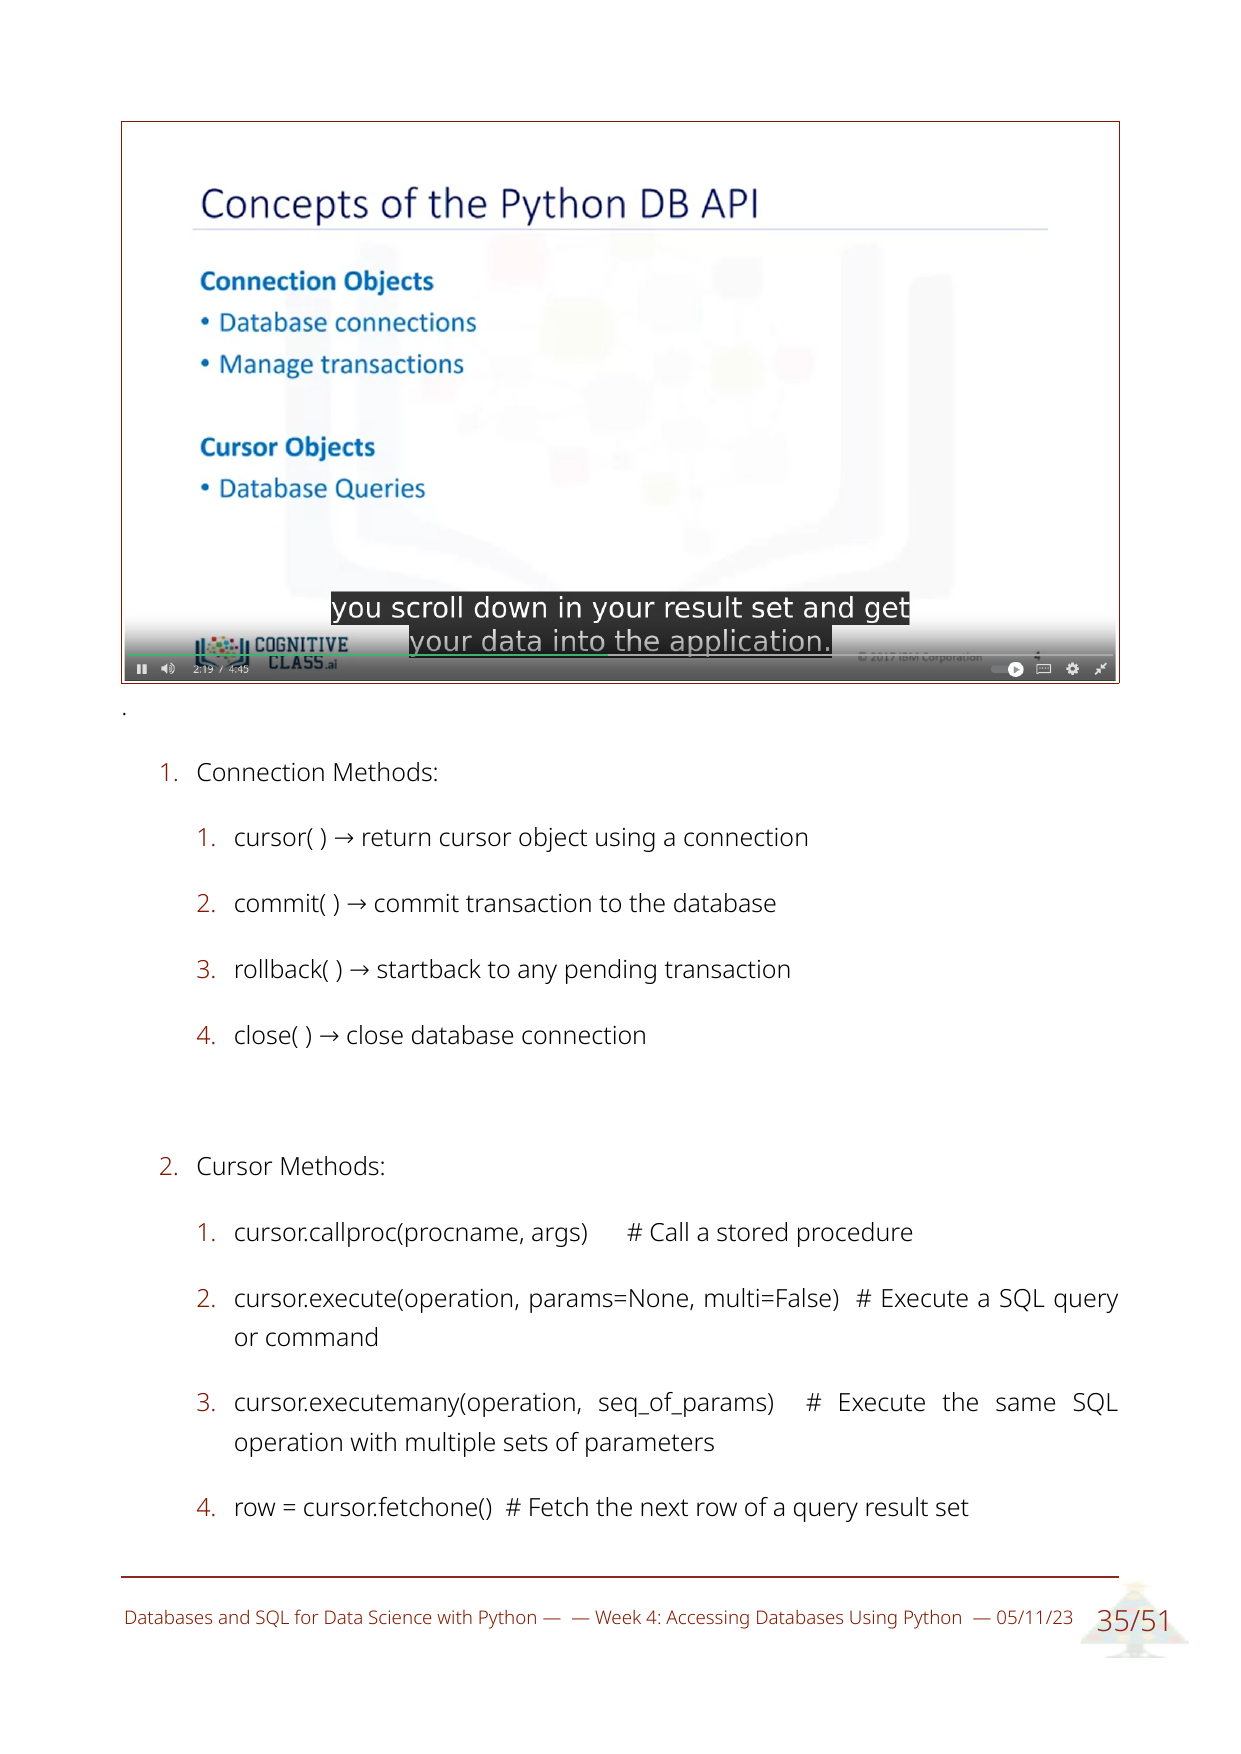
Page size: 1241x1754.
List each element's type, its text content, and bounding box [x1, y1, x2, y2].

text . [121, 684, 1119, 723]
list close( ) → close database connection [196, 1017, 1119, 1051]
list cursor.execute(operation, params=None, multi=False) # Execute a SQL query or command [196, 1280, 1119, 1353]
text [122, 122, 1119, 683]
list row = cursor.fetchone() # Fetch the next row of a query result set [196, 1490, 1119, 1524]
list Cursor Methods: [158, 1149, 1119, 1183]
picture [124, 124, 1116, 681]
list cursor.callproc(procname, args) # Call a stored procedure [196, 1214, 1119, 1248]
list cursor( ) → return cursor object using a connection [196, 820, 1119, 854]
list cursor.executemany(operation, seq_of_params) # Execute the same SQL operation with multiple sets of parameters [196, 1385, 1119, 1458]
list Connection Methods: [158, 754, 1119, 788]
list rollback( ) → startback to any pending transaction [196, 952, 1119, 986]
list commit( ) → commit transaction to the database [196, 886, 1119, 920]
